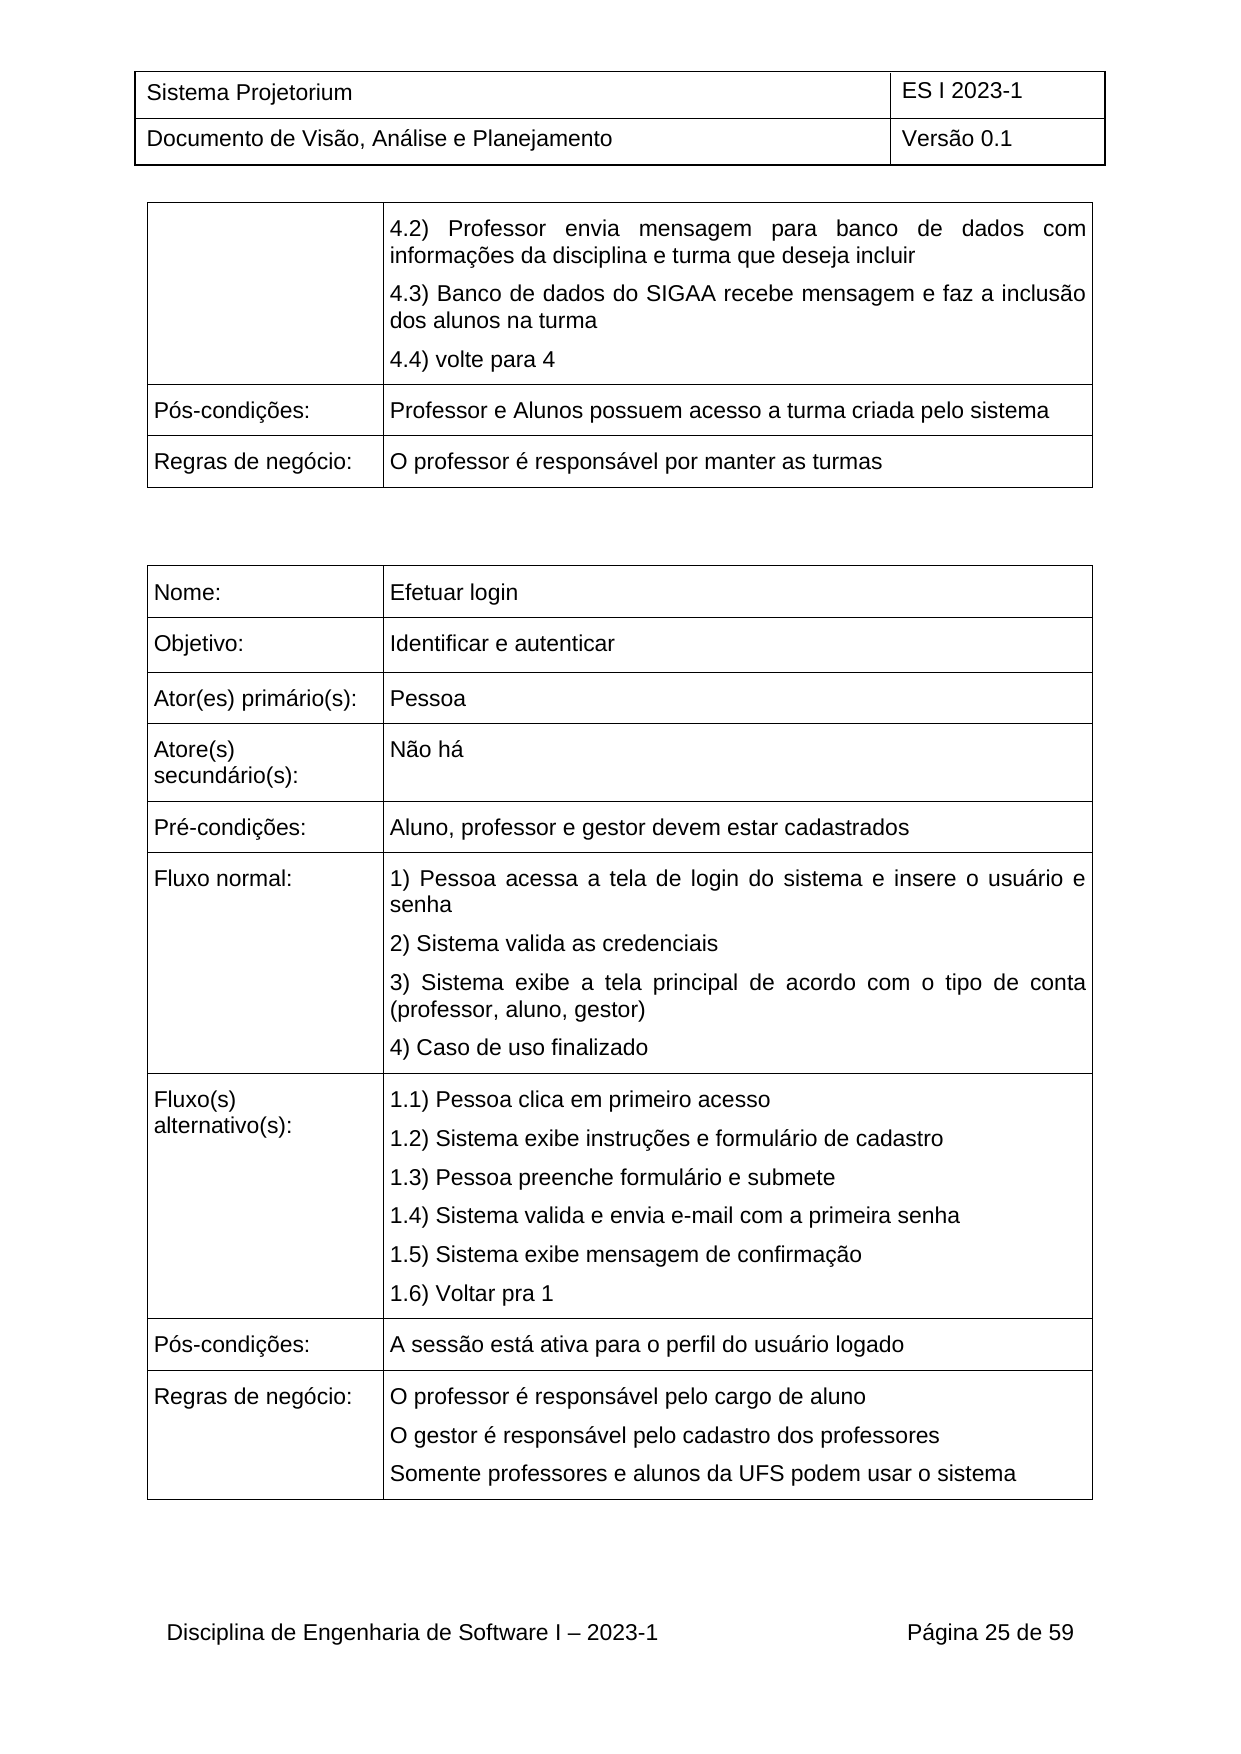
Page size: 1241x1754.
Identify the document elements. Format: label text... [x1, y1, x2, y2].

table_cell Aluno, professor e gestor devem estar cadastrados [384, 802, 1092, 852]
table_cell Regras de negócio: [148, 1371, 383, 1499]
table_cell [148, 203, 383, 384]
table_cell Professor e Alunos possuem acesso a turma criada pelo sistema [384, 385, 1092, 435]
table_cell A sessão está ativa para o perfil do usuário logado [384, 1319, 1092, 1370]
table_cell O professor é responsável pelo cargo de aluno O gestor é responsável pelo cadastro dos professores Somente professores e alunos da UFS podem usar o sistema [384, 1371, 1092, 1499]
table_cell Atore(s) secundário(s): [148, 724, 383, 801]
table_cell Identificar e autenticar [384, 618, 1092, 672]
table_cell Pessoa [384, 673, 1092, 723]
table_cell Não há [384, 724, 1092, 801]
table_header Efetuar login [384, 566, 1092, 617]
table_cell 4.2) Professor envia mensagem para banco de dados com informações da disciplina e turma que deseja incluir 4.3) Banco de dados do SIGAA recebe mensagem e faz a inclusão dos alunos na turma 4.4) volte para 4 [384, 203, 1092, 384]
table_header Nome: [148, 566, 383, 617]
table_cell 1.1) Pessoa clica em primeiro acesso 1.2) Sistema exibe instruções e formulário de cadastro 1.3) Pessoa preenche formulário e submete 1.4) Sistema valida e envia e-mail com a primeira senha 1.5) Sistema exibe mensagem de confirmação 1.6) Voltar pra 1 [384, 1074, 1092, 1318]
table_cell Regras de negócio: [148, 436, 383, 487]
table_cell Objetivo: [148, 618, 383, 672]
table_cell Pós-condições: [148, 385, 383, 435]
table_cell Pós-condições: [148, 1319, 383, 1370]
table_cell Pré-condições: [148, 802, 383, 852]
table_cell Fluxo normal: [148, 853, 383, 1073]
table_cell O professor é responsável por manter as turmas [384, 436, 1092, 487]
table_cell 1) Pessoa acessa a tela de login do sistema e insere o usuário e senha 2) Sistema valida as credenciais 3) Sistema exibe a tela principal de acordo com o tipo de conta (professor, aluno, gestor) 4) Caso de uso finalizado [384, 853, 1092, 1073]
table_cell Ator(es) primário(s): [148, 673, 383, 723]
table_cell Fluxo(s) alternativo(s): [148, 1074, 383, 1318]
